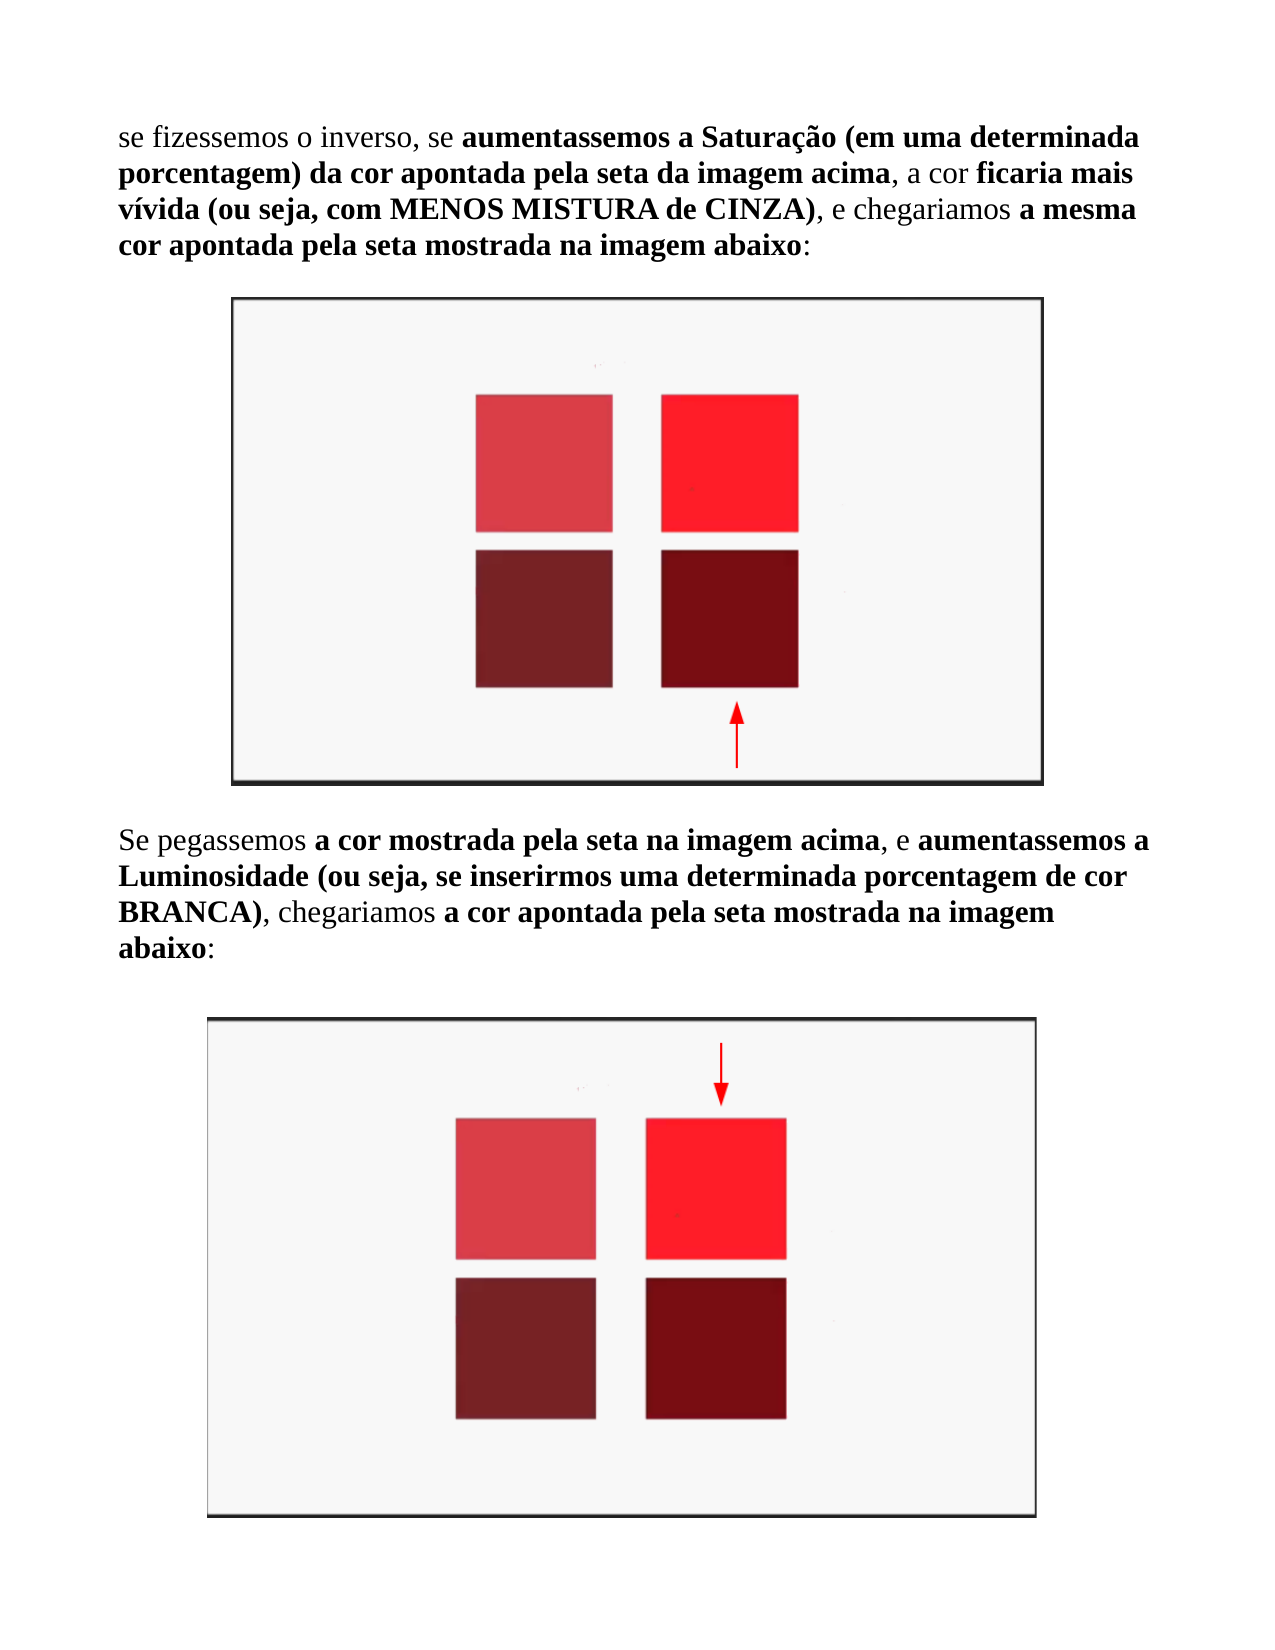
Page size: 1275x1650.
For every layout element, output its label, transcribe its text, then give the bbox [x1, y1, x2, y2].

picture [231, 297, 1044, 786]
text se fizessemos o inverso, se aumentassemos a Saturação (em uma determinada porcentagem) da cor apontada pela seta da imagem acima, a cor ficaria mais vívida (ou seja, com MENOS MISTURA de CINZA), e chegariamos a mesma cor apontada pela seta mostrada na imagem abaixo: [118, 118, 1157, 262]
text Se pegassemos a cor mostrada pela seta na imagem acima, e aumentassemos a Luminosidade (ou seja, se inserirmos uma determinada porcentagem de cor BRANCA), chegariamos a cor apontada pela seta mostrada na imagem abaixo: [118, 822, 1157, 965]
picture [207, 1017, 1037, 1518]
